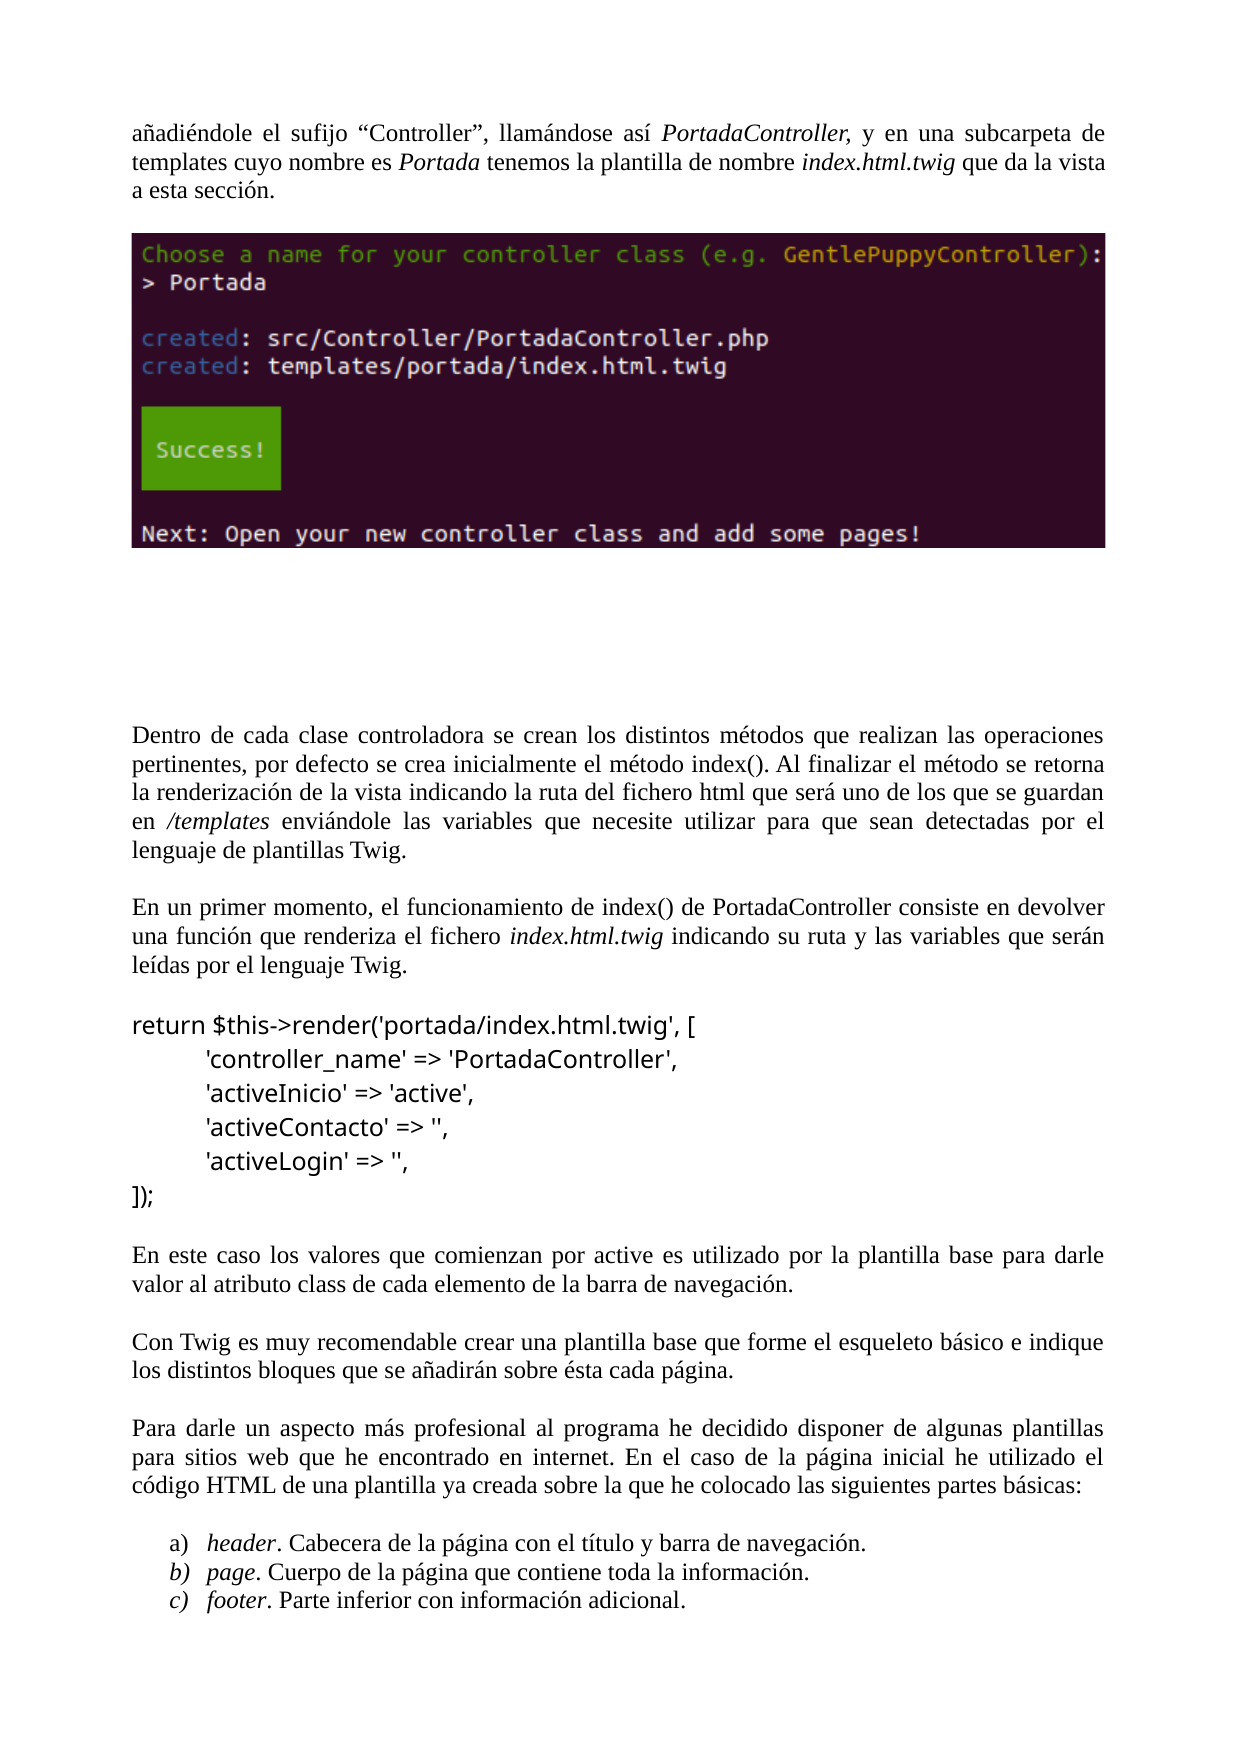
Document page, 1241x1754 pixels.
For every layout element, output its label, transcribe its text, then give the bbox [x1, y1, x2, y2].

picture [131, 233, 1106, 548]
text En este caso los valores que comienzan por active es utilizado por la plantilla base para darle valor al atributo class de cada elemento de la barra de navegación. [132, 1241, 1106, 1298]
text 'activeInicio' => 'active', [132, 1076, 1106, 1109]
list header. Cabecera de la página con el título y barra de navegación. [169, 1528, 1106, 1557]
list page. Cuerpo de la página que contiene toda la información. [169, 1557, 1106, 1586]
text Con Twig es muy recomendable crear una plantilla base que forme el esqueleto básico e indique los distintos bloques que se añadirán sobre ésta cada página. [132, 1327, 1106, 1384]
text Dentro de cada clase controladora se crean los distintos métodos que realizan las operaciones pertinentes, por defecto se crea inicialmente el método index(). Al finalizar el método se retorna la renderización de la vista indicando la ruta del fichero html que será uno de los que se guardan en /templates enviándole las variables que necesite utilizar para que sean detectadas por el lenguaje de plantillas Twig. [132, 720, 1106, 864]
text En un primer momento, el funcionamiento de index() de PortadaController consiste en devolver una función que renderiza el fichero index.html.twig indicando su ruta y las variables que serán leídas por el lenguaje Twig. [132, 892, 1106, 979]
list footer. Parte inferior con información adicional. [169, 1586, 1106, 1614]
text 'activeContacto' => '', [132, 1109, 1106, 1144]
text Para darle un aspecto más profesional al programa he decidido disponer de algunas plantillas para sitios web que he encontrado en internet. En el caso de la página inicial he utilizado el código HTML de una plantilla ya creada sobre la que he colocado las siguientes partes básicas: [132, 1413, 1106, 1499]
text return $this->render('portada/index.html.twig', [ [132, 1007, 1106, 1041]
text 'controller_name' => 'PortadaController', [132, 1041, 1106, 1076]
text ]); [132, 1178, 1106, 1212]
text 'activeLogin' => '', [132, 1144, 1106, 1178]
text añadiéndole el sufijo “Controller”, llamándose así PortadaController, y en una subcarpeta de templates cuyo nombre es Portada tenemos la plantilla de nombre index.html.twig que da la vista a esta sección. [132, 118, 1106, 204]
